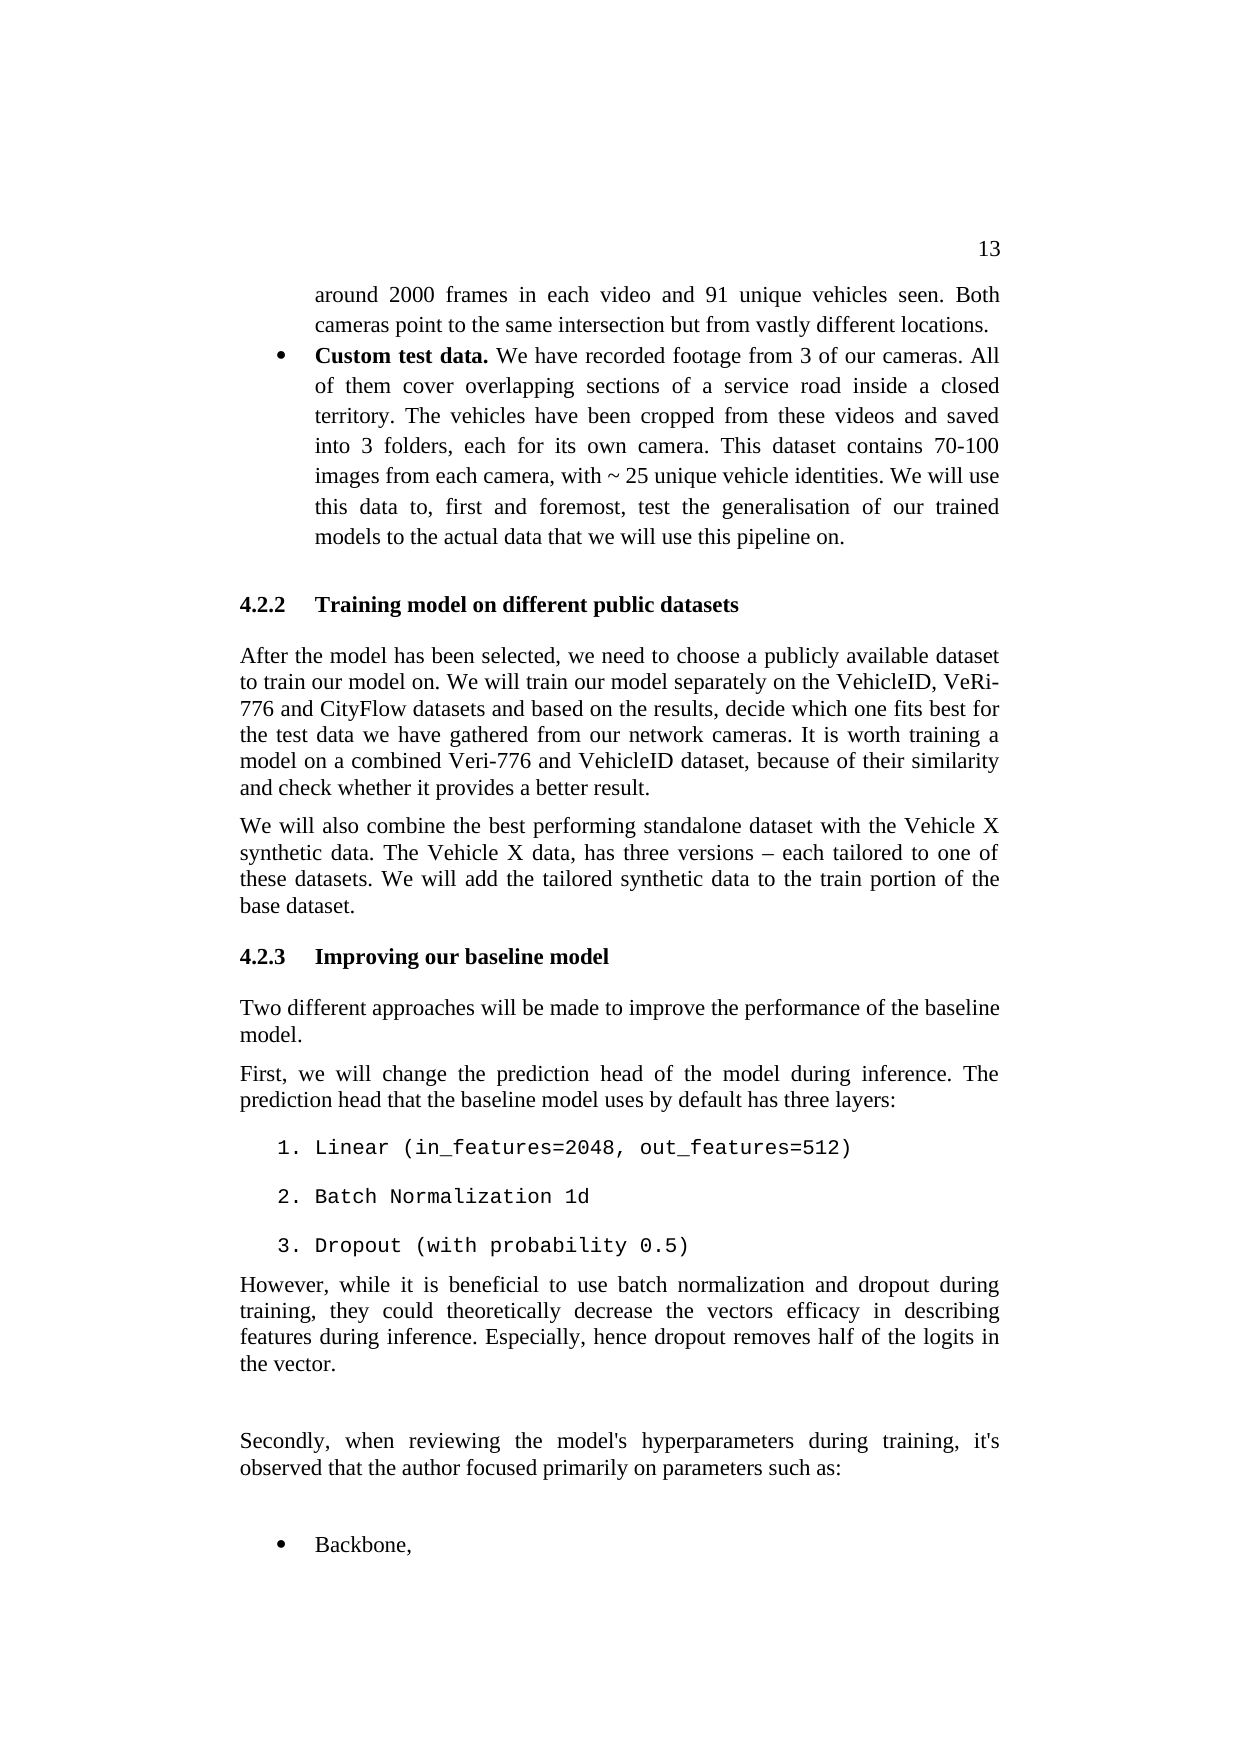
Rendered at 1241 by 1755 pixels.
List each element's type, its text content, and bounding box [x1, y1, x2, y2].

list around 2000 frames in each video and 91 unique vehicles seen. Both cameras point to the same intersection but from vastly different locations. [277, 281, 1001, 338]
list Backbone, [277, 1532, 1001, 1558]
subtitle Improving our baseline model [239, 943, 1001, 969]
text However, while it is beneficial to use batch normalization and dropout during training, they could theoretically decrease the vectors efficacy in describing features during inference. Especially, hence dropout removes half of the logits in the vector. [239, 1271, 1001, 1376]
subtitle Training model on different public datasets [239, 591, 1001, 617]
list Dropout (with probability 0.5) [277, 1234, 1001, 1258]
list Linear (in_features=2048, out_features=512) [277, 1137, 1001, 1161]
text We will also combine the best performing standalone dataset with the Vehicle X synthetic data. The Vehicle X data, has three versions – each tailored to one of these datasets. We will add the tailored synthetic data to the train portion of the base dataset. [239, 813, 1001, 918]
text Two different approaches will be made to improve the performance of the baseline model. [239, 994, 1001, 1047]
list Batch Normalization 1d [277, 1186, 1001, 1209]
list Custom test data. We have recorded footage from 3 of our cameras. All of them cover overlapping sections of a service road inside a closed territory. The vehicles have been cropped from these videos and saved into 3 folders, each for its own camera. This dataset contains 70-100 images from each camera, with ~ 25 unique vehicle identities. We will use this data to, first and foremost, test the generalisation of our trained models to the actual data that we will use this pipeline on. [277, 342, 1001, 549]
text Secondly, when reviewing the model's hyperparameters during training, it's observed that the author focused primarily on parameters such as: [239, 1427, 1001, 1480]
text After the model has been selected, we need to choose a publicly available dataset to train our model on. We will train our model separately on the VehicleID, VeRi-776 and CityFlow datasets and based on the results, decide which one fits best for the test data we have gathered from our network cameras. It is worth training a model on a combined Veri-776 and VehicleID dataset, because of their similarity and check whether it provides a better result. [239, 642, 1001, 800]
text First, we will change the prediction head of the model during inference. The prediction head that the baseline model uses by default has three layers: [239, 1059, 1001, 1112]
